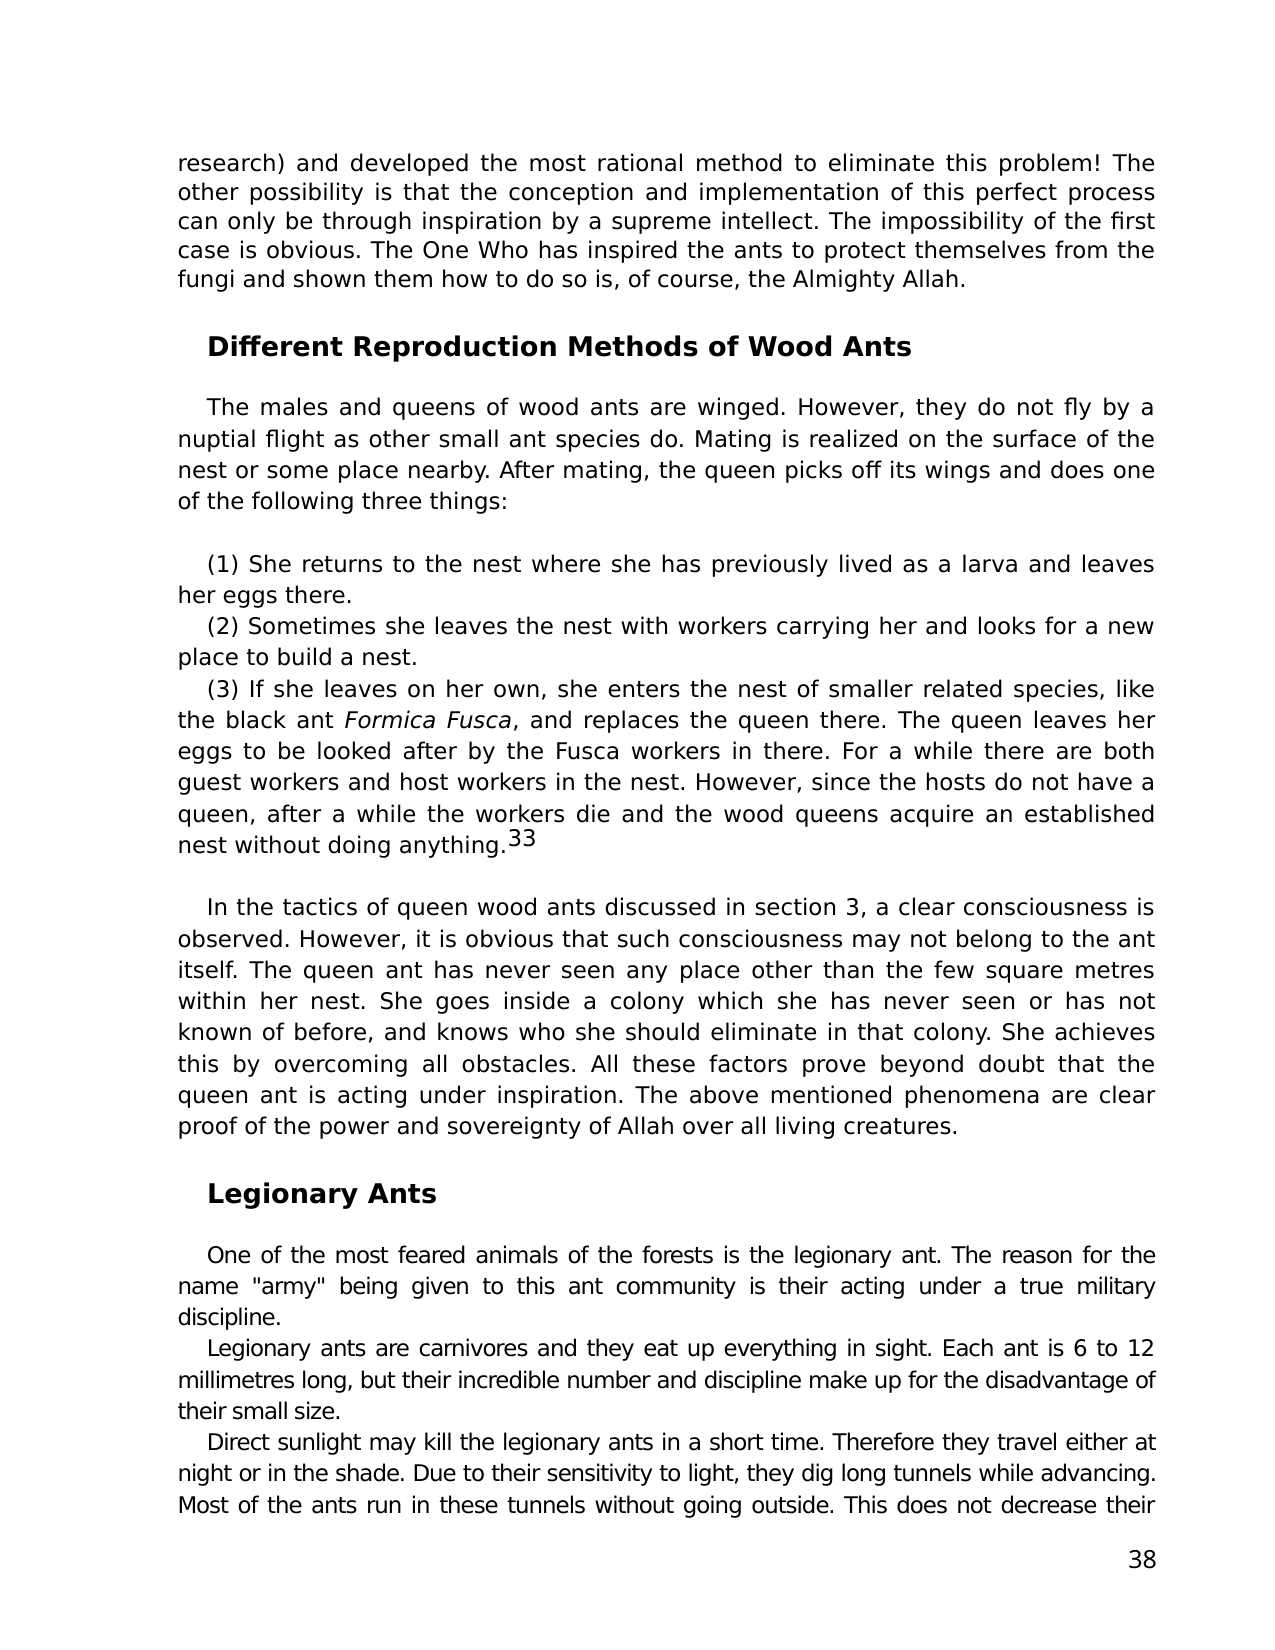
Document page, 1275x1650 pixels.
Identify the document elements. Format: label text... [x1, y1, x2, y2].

text (2) Sometimes she leaves the nest with workers carrying her and looks for a new place to build a nest. [177, 609, 1157, 672]
text (1) She returns to the nest where she has previously lived as a larva and leaves her eggs there. [177, 547, 1157, 609]
text Legionary ants are carnivores and they eat up everything in sight. Each ant is 6 to 12 millimetres long, but their incredible number and discipline make up for the disadvantage of their small size. [177, 1332, 1157, 1426]
text In the tactics of queen wood ants discussed in section 3, a clear consciousness is observed. However, it is obvious that such consciousness may not belong to the ant itself. The queen ant has never seen any place other than the few square metres within her nest. She goes inside a colony which she has never seen or has not known of before, and knows who she should eliminate in that colony. She achieves this by overcoming all obstacles. All these factors prove beyond doubt that the queen ant is acting under inspiration. The above mentioned phenomena are clear proof of the power and sovereignty of Allah over all living creatures. [177, 891, 1157, 1141]
text The males and queens of wood ants are winged. However, they do not fly by a nuptial flight as other small ant species do. Mating is realized on the surface of the nest or some place nearby. After mating, the queen picks off its wings and does one of the following three things: [177, 391, 1157, 516]
text Direct sunlight may kill the legionary ants in a short time. Therefore they travel either at night or in the shade. Due to their sensitivity to light, they dig long tunnels while advancing. Most of the ants run in these tunnels without going outside. This does not decrease their [177, 1426, 1157, 1519]
text Different Reproduction Methods of Wood Ants [177, 331, 1157, 363]
text (3) If she leaves on her own, she enters the nest of smaller related species, like the black ant Formica Fusca, and replaces the queen there. The queen leaves her eggs to be looked after by the Fusca workers in there. For a while there are both guest workers and host workers in the nest. However, since the hosts do not have a queen, after a while the workers die and the wood queens acquire an established nest without doing anything.33 [177, 672, 1157, 859]
text One of the most feared animals of the forests is the legionary ant. The reason for the name "army" being given to this ant community is their acting under a true military discipline. [177, 1238, 1157, 1332]
text Legionary Ants [177, 1178, 1157, 1210]
text research) and developed the most rational method to eliminate this problem! The other possibility is that the conception and implementation of this perfect process can only be through inspiration by a supreme intellect. The impossibility of the first case is obvious. The One Who has inspired the ants to protect themselves from the fungi and shown them how to do so is, of course, the Almighty Allah. [177, 148, 1157, 293]
